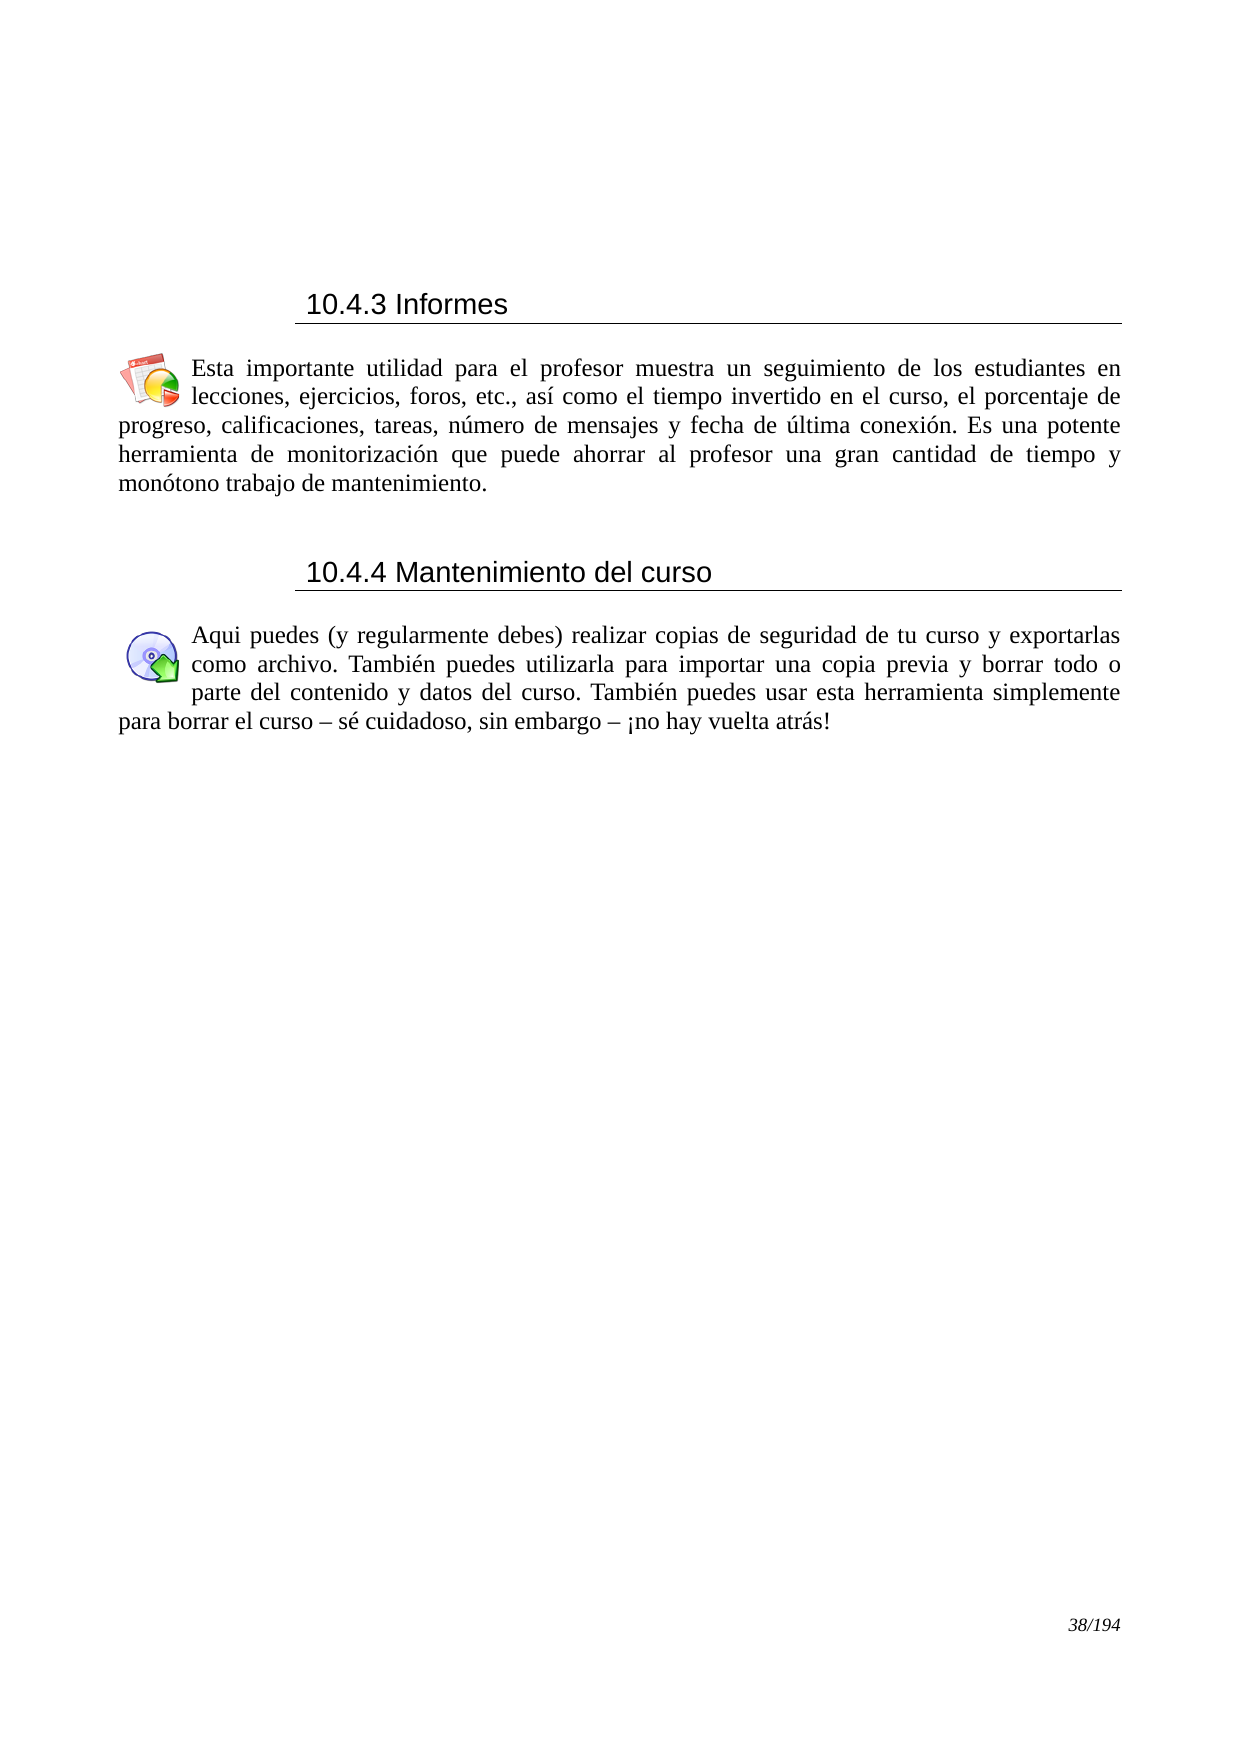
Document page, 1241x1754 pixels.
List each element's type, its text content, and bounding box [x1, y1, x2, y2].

subtitle Informes [295, 287, 1122, 323]
subtitle Mantenimiento del curso [295, 554, 1122, 590]
picture [120, 351, 180, 410]
text Esta importante utilidad para el profesor muestra un seguimiento de los estudiantes en lecciones, ejercicios, foros, etc., así como el tiempo invertido en el curso, el porcentaje de progreso, calificaciones, tareas, número de mensajes y fecha de última conexión. Es una potente herramienta de monitorización que puede ahorrar al profesor una gran cantidad de tiempo y monótono trabajo de mantenimiento. [118, 353, 1122, 496]
picture [122, 627, 180, 684]
text Aqui puedes (y regularmente debes) realizar copias de seguridad de tu curso y exportarlas como archivo. También puedes utilizarla para importar una copia previa y borrar todo o parte del contenido y datos del curso. También puedes usar esta herramienta simplemente para borrar el curso – sé cuidadoso, sin embargo – ¡no hay vuelta atrás! [118, 620, 1122, 735]
